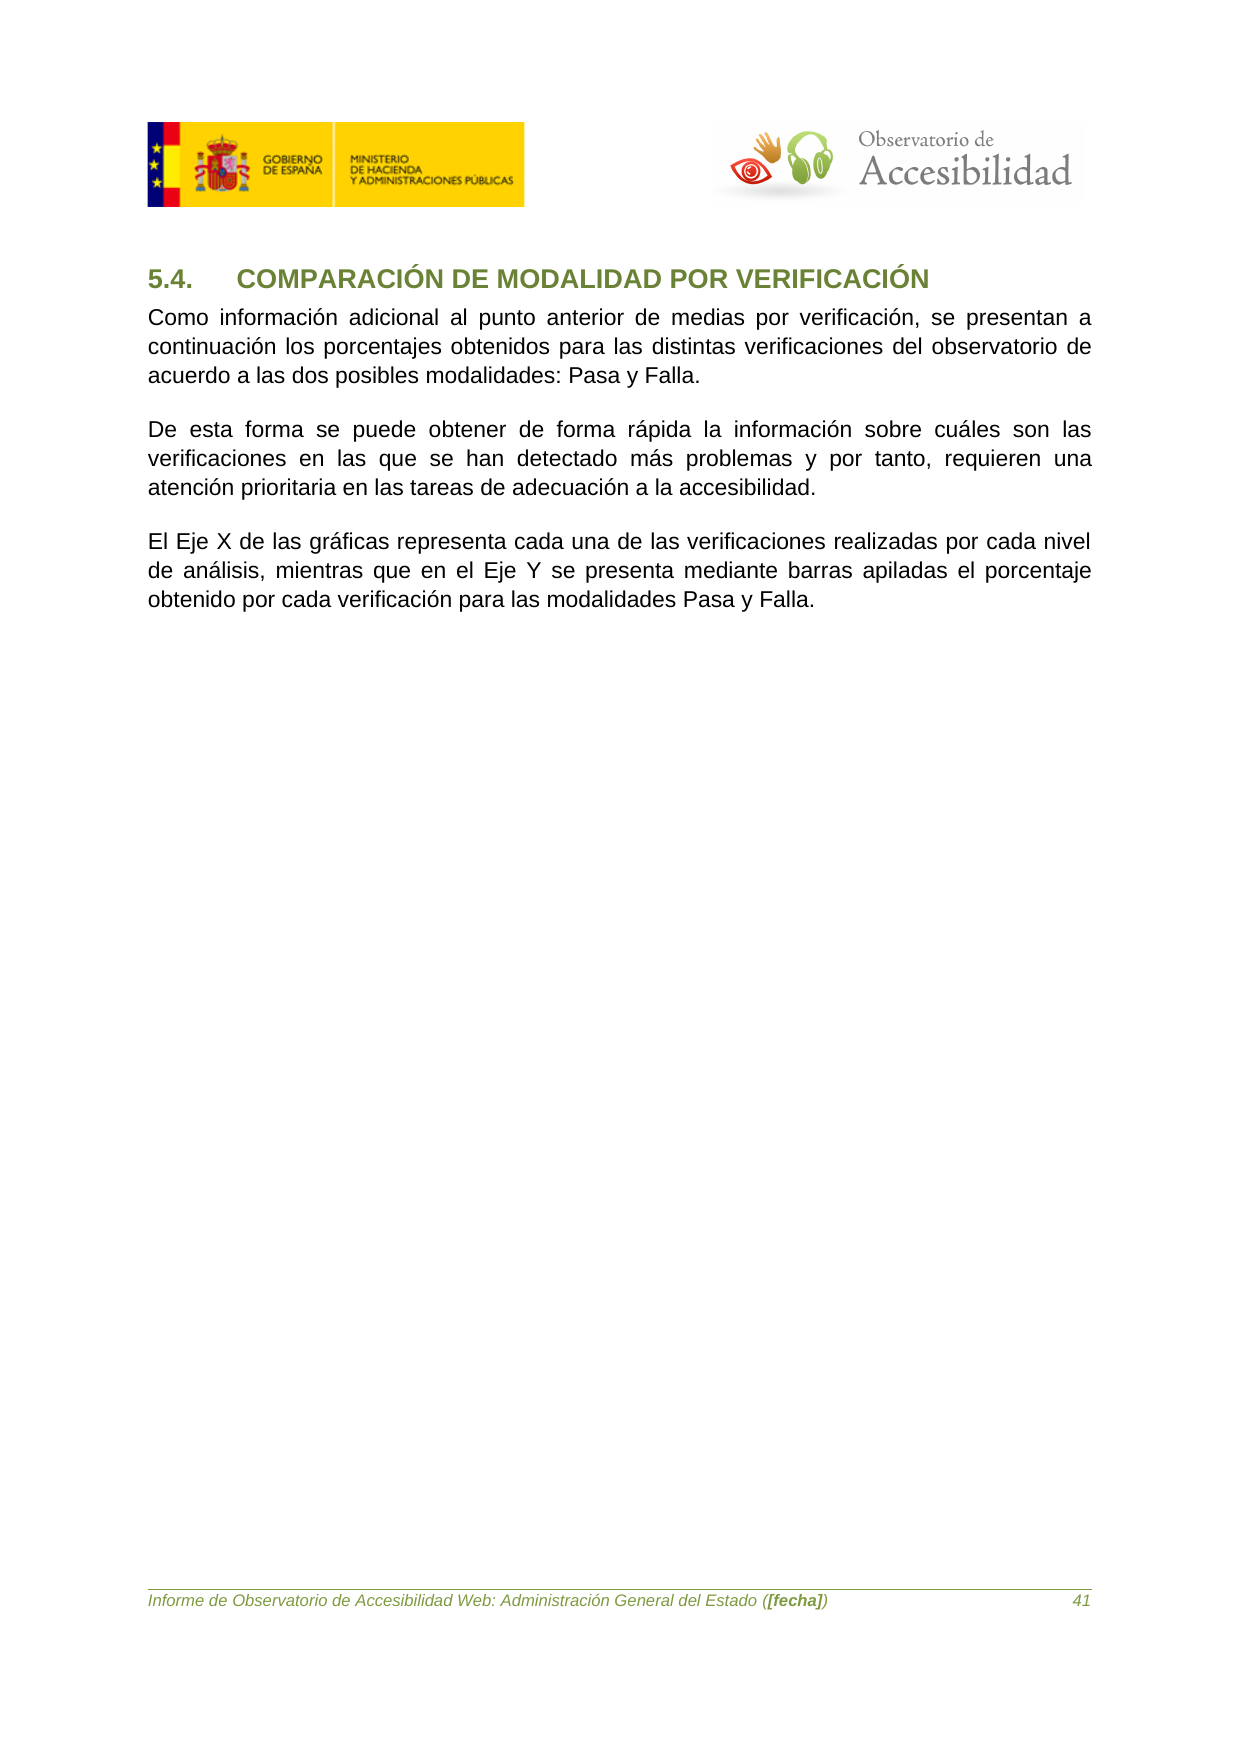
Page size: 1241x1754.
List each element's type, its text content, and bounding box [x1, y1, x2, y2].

list Comparación de Modalidad por Verificación [148, 263, 1092, 294]
picture [147, 122, 525, 207]
text El Eje X de las gráficas representa cada una de las verificaciones realizadas por cada nivel de análisis, mientras que en el Eje Y se presenta mediante barras apiladas el porcentaje obtenido por cada verificación para las modalidades Pasa y Falla. [148, 528, 1092, 612]
text De esta forma se puede obtener de forma rápida la información sobre cuáles son las verificaciones en las que se han detectado más problemas y por tanto, requieren una atención prioritaria en las tareas de adecuación a la accesibilidad. [148, 416, 1092, 500]
text Como información adicional al punto anterior de medias por verificación, se presentan a continuación los porcentajes obtenidos para las distintas verificaciones del observatorio de acuerdo a las dos posibles modalidades: Pasa y Falla. [148, 304, 1092, 388]
picture [710, 122, 1086, 205]
